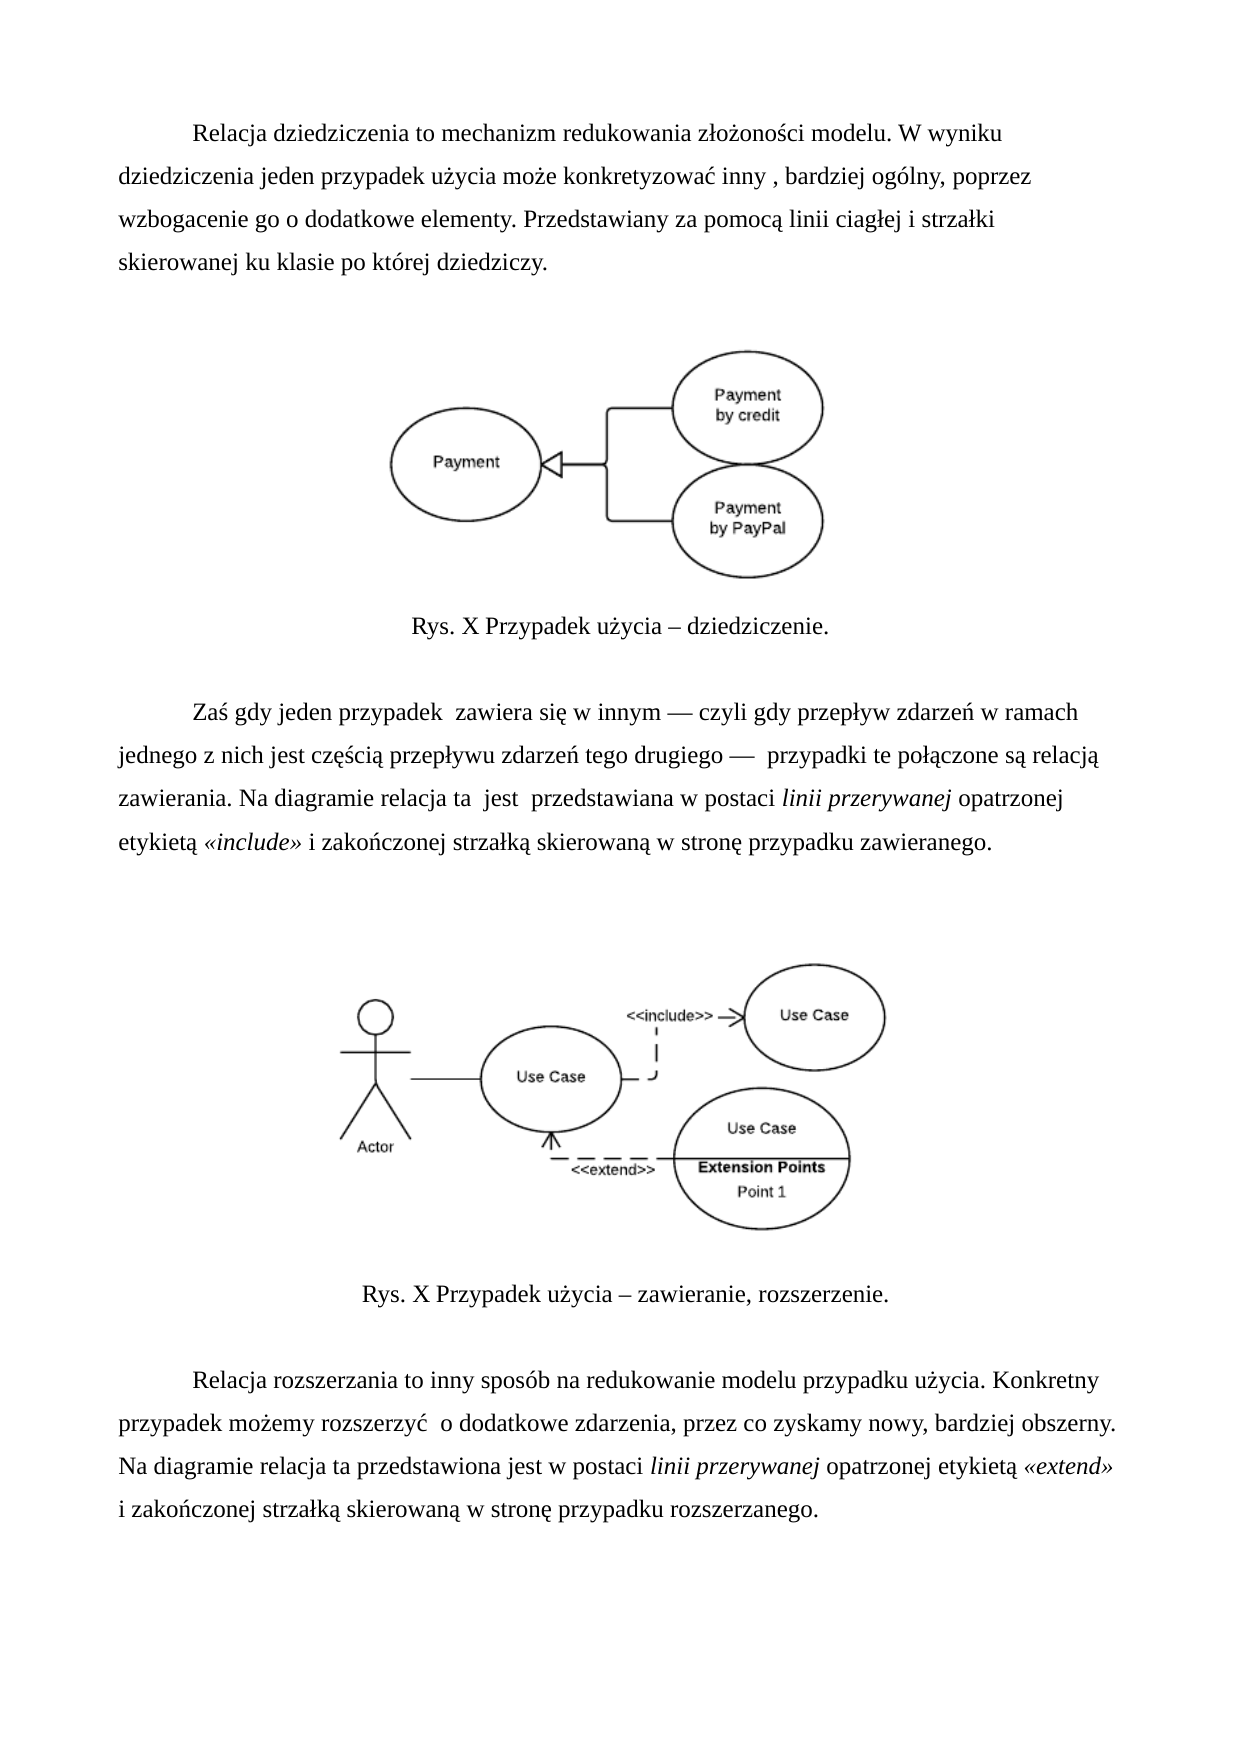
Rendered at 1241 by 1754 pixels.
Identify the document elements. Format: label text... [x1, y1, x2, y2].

text Relacja dziedziczenia to mechanizm redukowania złożoności modelu. W wyniku [118, 118, 1122, 147]
picture [335, 333, 905, 597]
text dziedziczenia jeden przypadek użycia może konkretyzować inny , bardziej ogólny, poprzez wzbogacenie go o dodatkowe elementy. Przedstawiany za pomocą linii ciagłej i strzałki skierowanej ku klasie po której dziedziczy. [118, 161, 1122, 276]
text Zaś gdy jeden przypadek zawiera się w innym — czyli gdy przepływ zdarzeń w ramach jednego z nich jest częścią przepływu zdarzeń tego drugiego — przypadki te połączone są relacją zawierania. Na diagramie relacja ta jest przedstawiana w postaci linii przerywanej opatrzonej etykietą «include» i zakończonej strzałką skierowaną w stronę przypadku zawieranego. [118, 697, 1122, 855]
text Rys. X Przypadek użycia – zawieranie, rozszerzenie. [118, 913, 1122, 1307]
picture [323, 912, 917, 1265]
text Rys. X Przypadek użycia – dziedziczenie. [118, 334, 1122, 640]
text Relacja rozszerzania to inny sposób na redukowanie modelu przypadku użycia. Konkretny przypadek możemy rozszerzyć o dodatkowe zdarzenia, przez co zyskamy nowy, bardziej obszerny. Na diagramie relacja ta przedstawiona jest w postaci linii przerywanej opatrzonej etykietą «extend» i zakończonej strzałką skierowaną w stronę przypadku rozszerzanego. [118, 1365, 1122, 1523]
